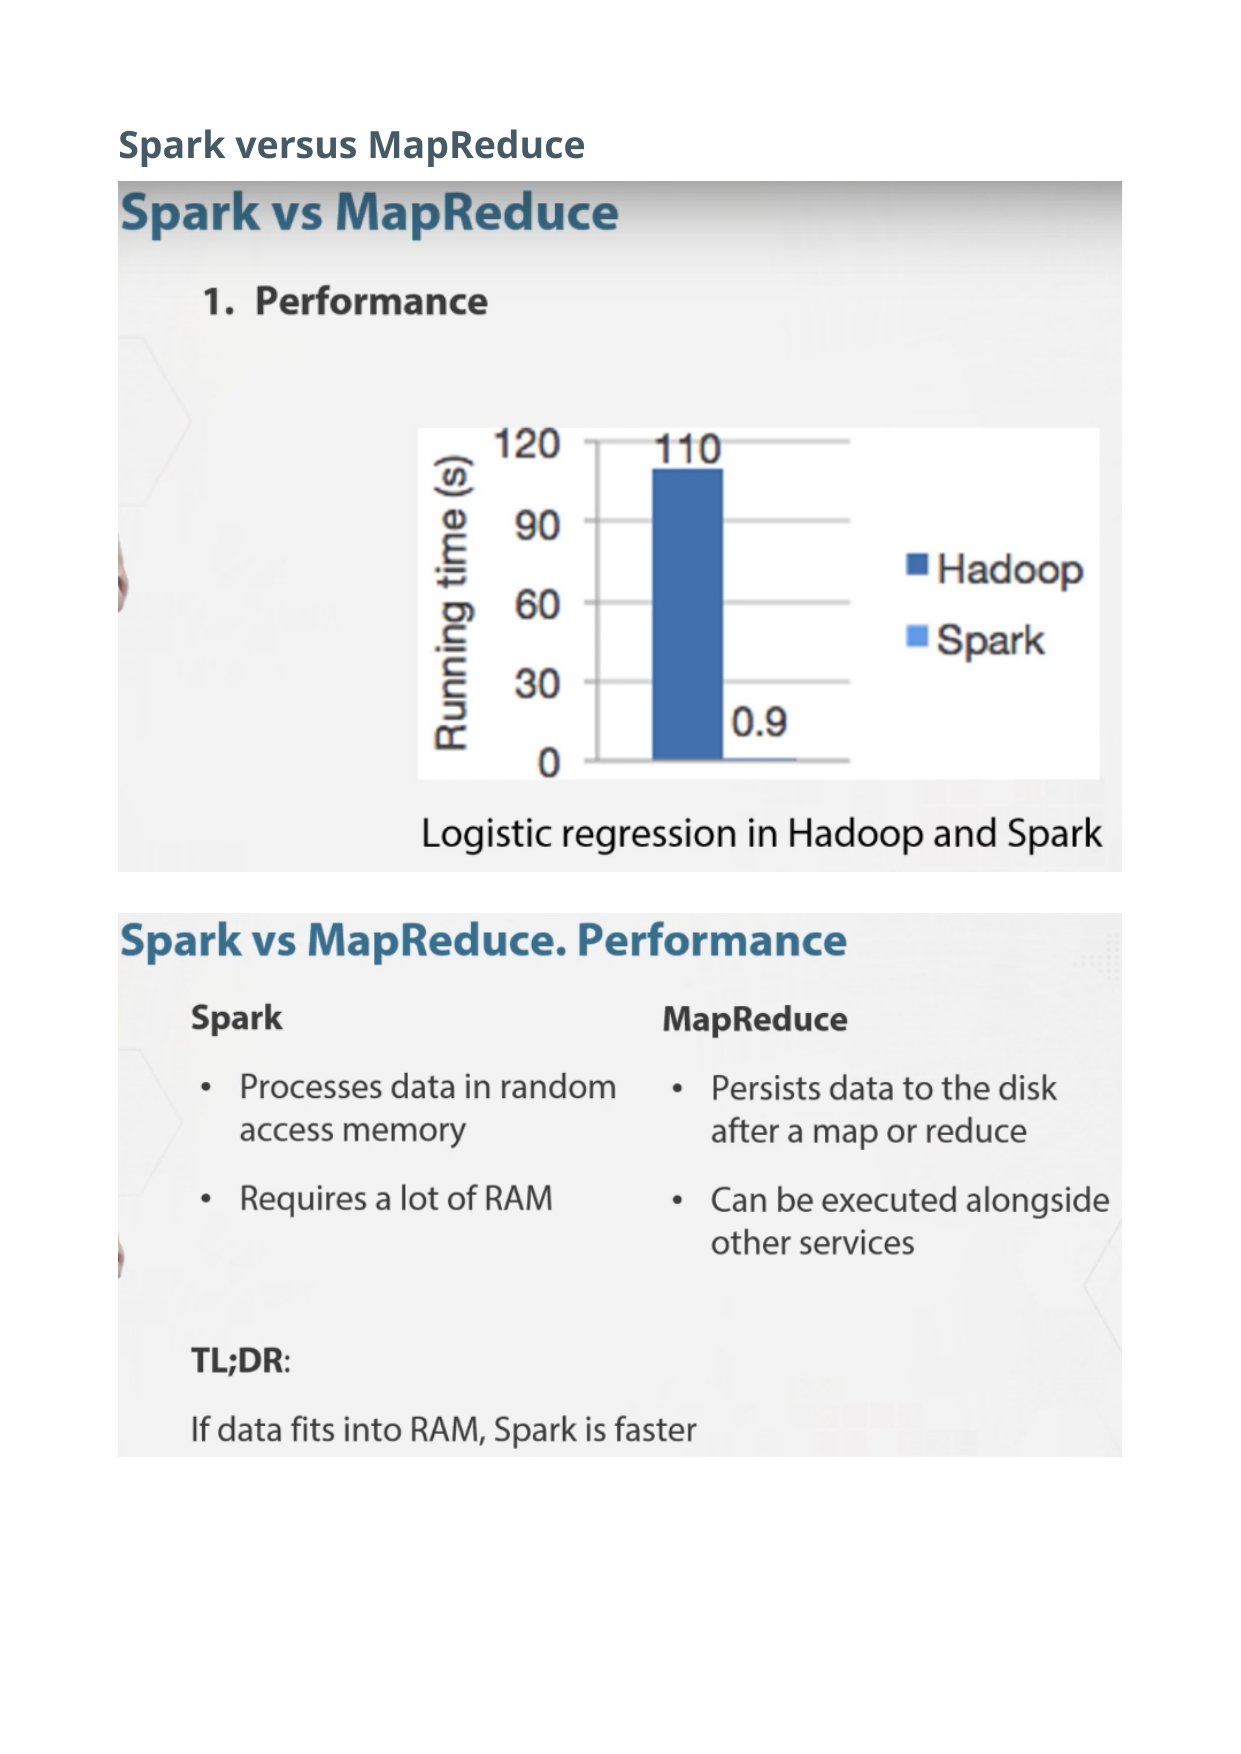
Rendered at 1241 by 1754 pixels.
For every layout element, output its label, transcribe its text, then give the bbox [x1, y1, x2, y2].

subtitle Spark versus MapReduce [118, 118, 1122, 169]
picture [118, 181, 1123, 872]
picture [118, 913, 1123, 1457]
